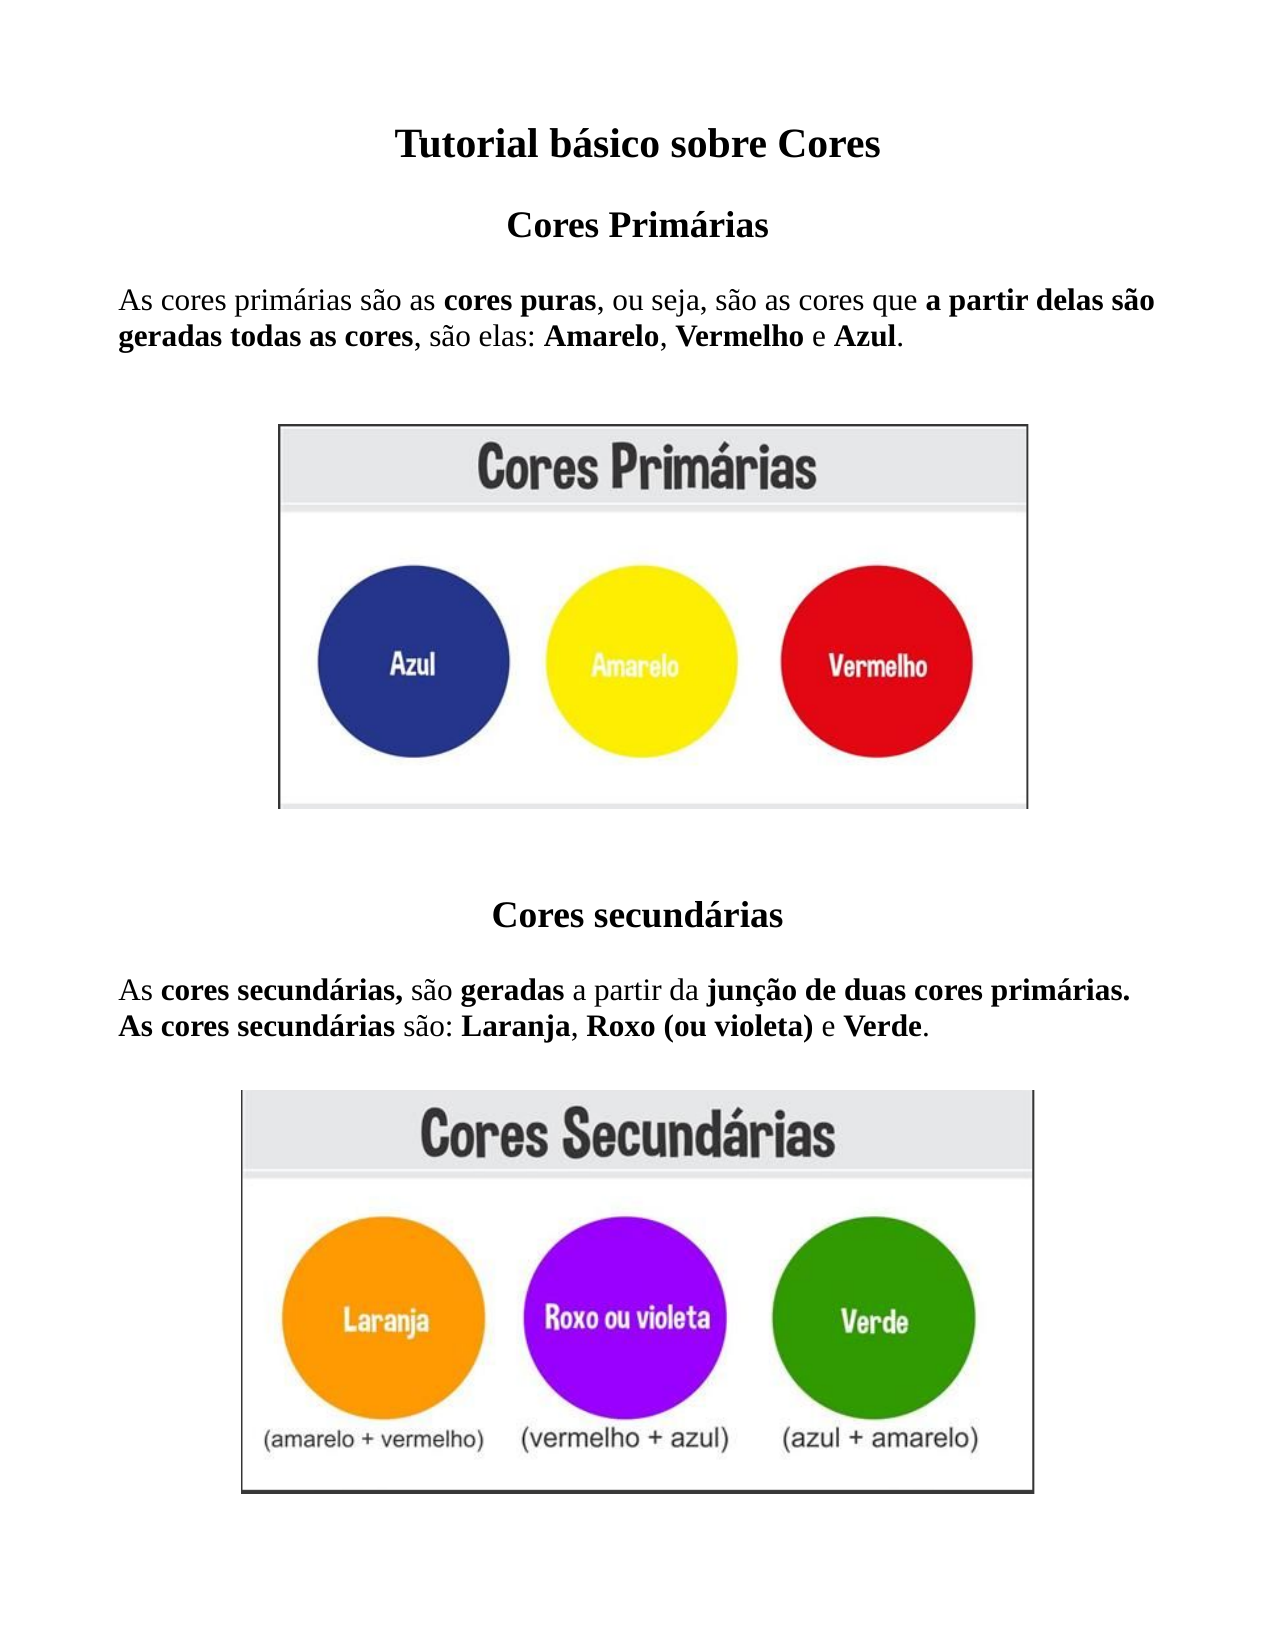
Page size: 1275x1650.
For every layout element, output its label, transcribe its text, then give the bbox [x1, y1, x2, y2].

picture [241, 1090, 1035, 1494]
text As cores secundárias, são geradas a partir da junção de duas cores primárias. As cores secundárias são: Laranja, Roxo (ou violeta) e Verde. [118, 971, 1157, 1043]
text Tutorial básico sobre Cores [118, 118, 1157, 166]
picture [278, 424, 1029, 809]
text As cores primárias são as cores puras, ou seja, são as cores que a partir delas são geradas todas as cores, são elas: Amarelo, Vermelho e Azul. [118, 281, 1157, 353]
text Cores Primárias [118, 202, 1157, 245]
text Cores secundárias [118, 892, 1157, 935]
